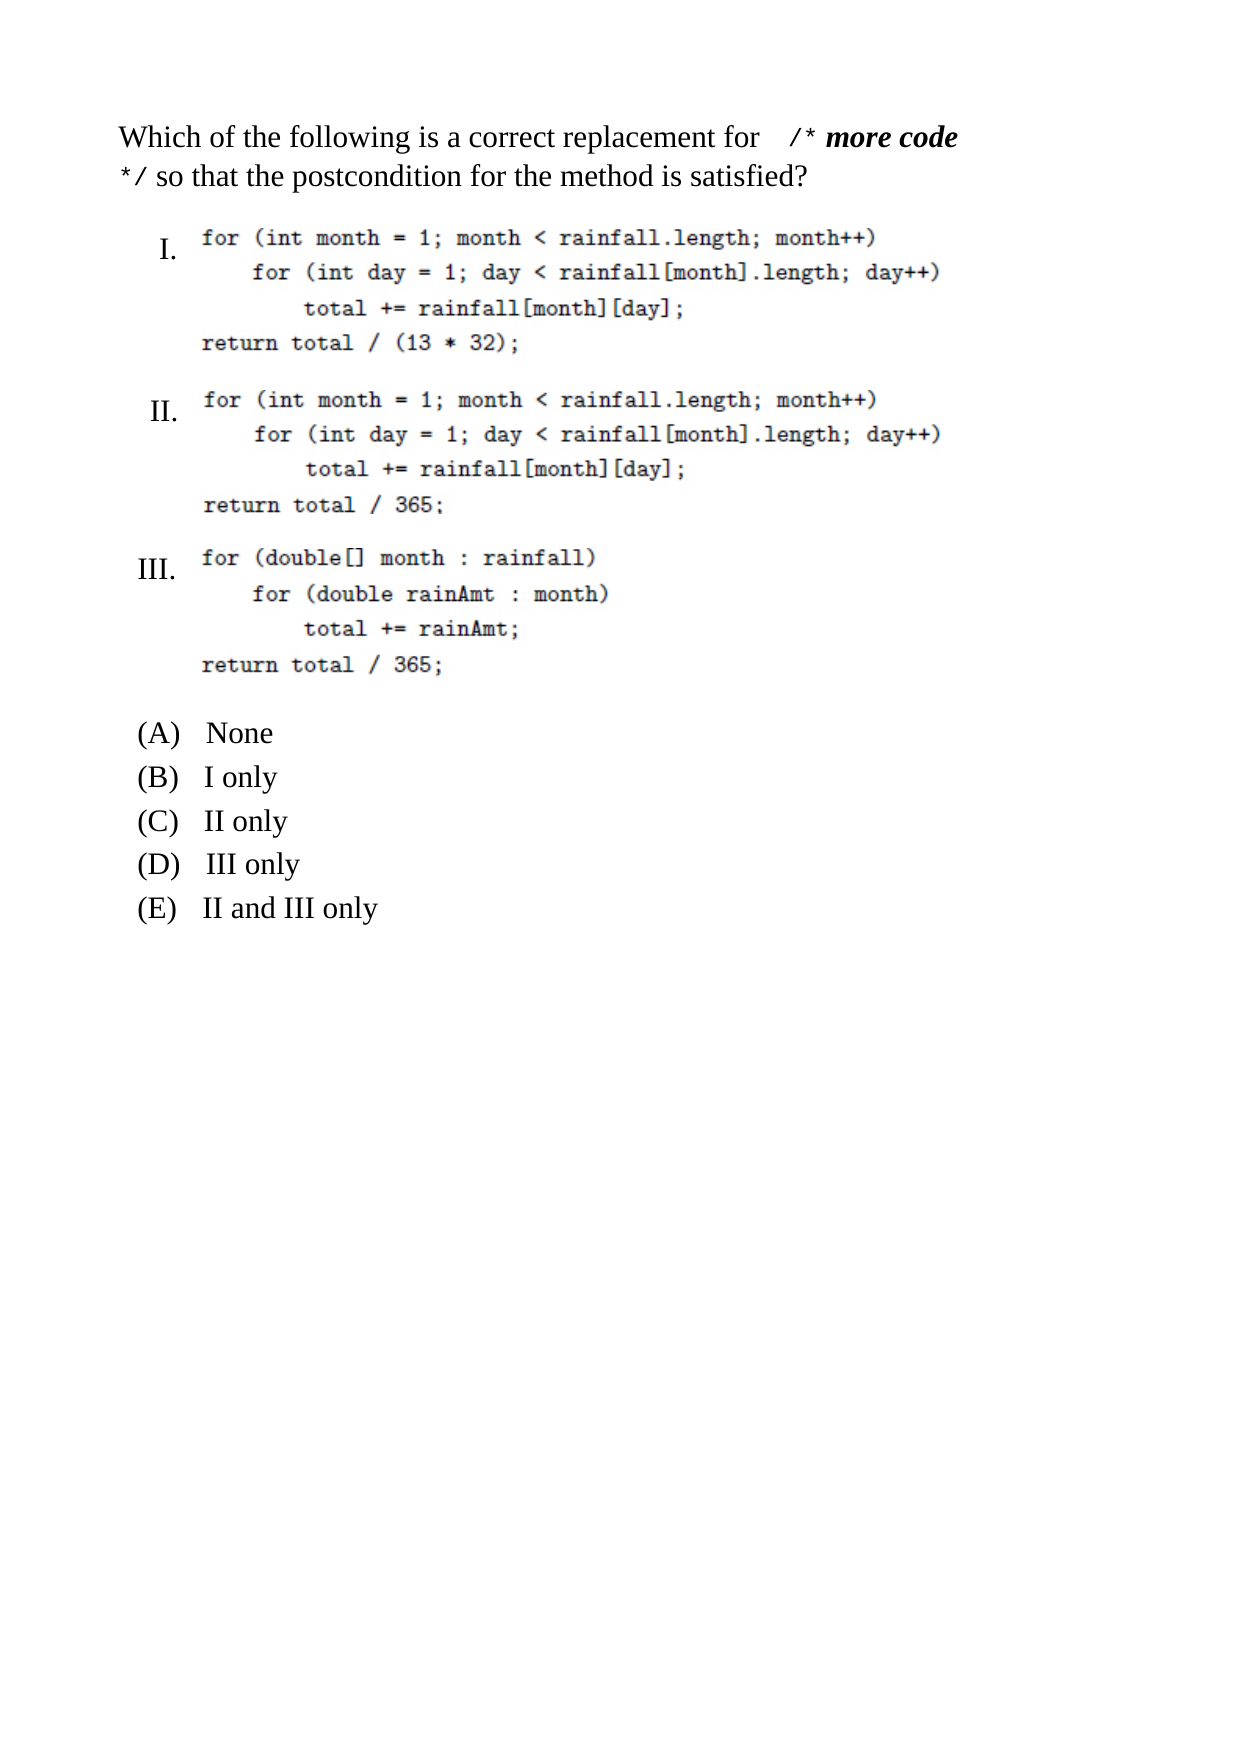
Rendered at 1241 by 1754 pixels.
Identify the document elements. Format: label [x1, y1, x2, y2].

picture [201, 548, 609, 677]
picture [201, 228, 940, 355]
picture [203, 390, 941, 514]
